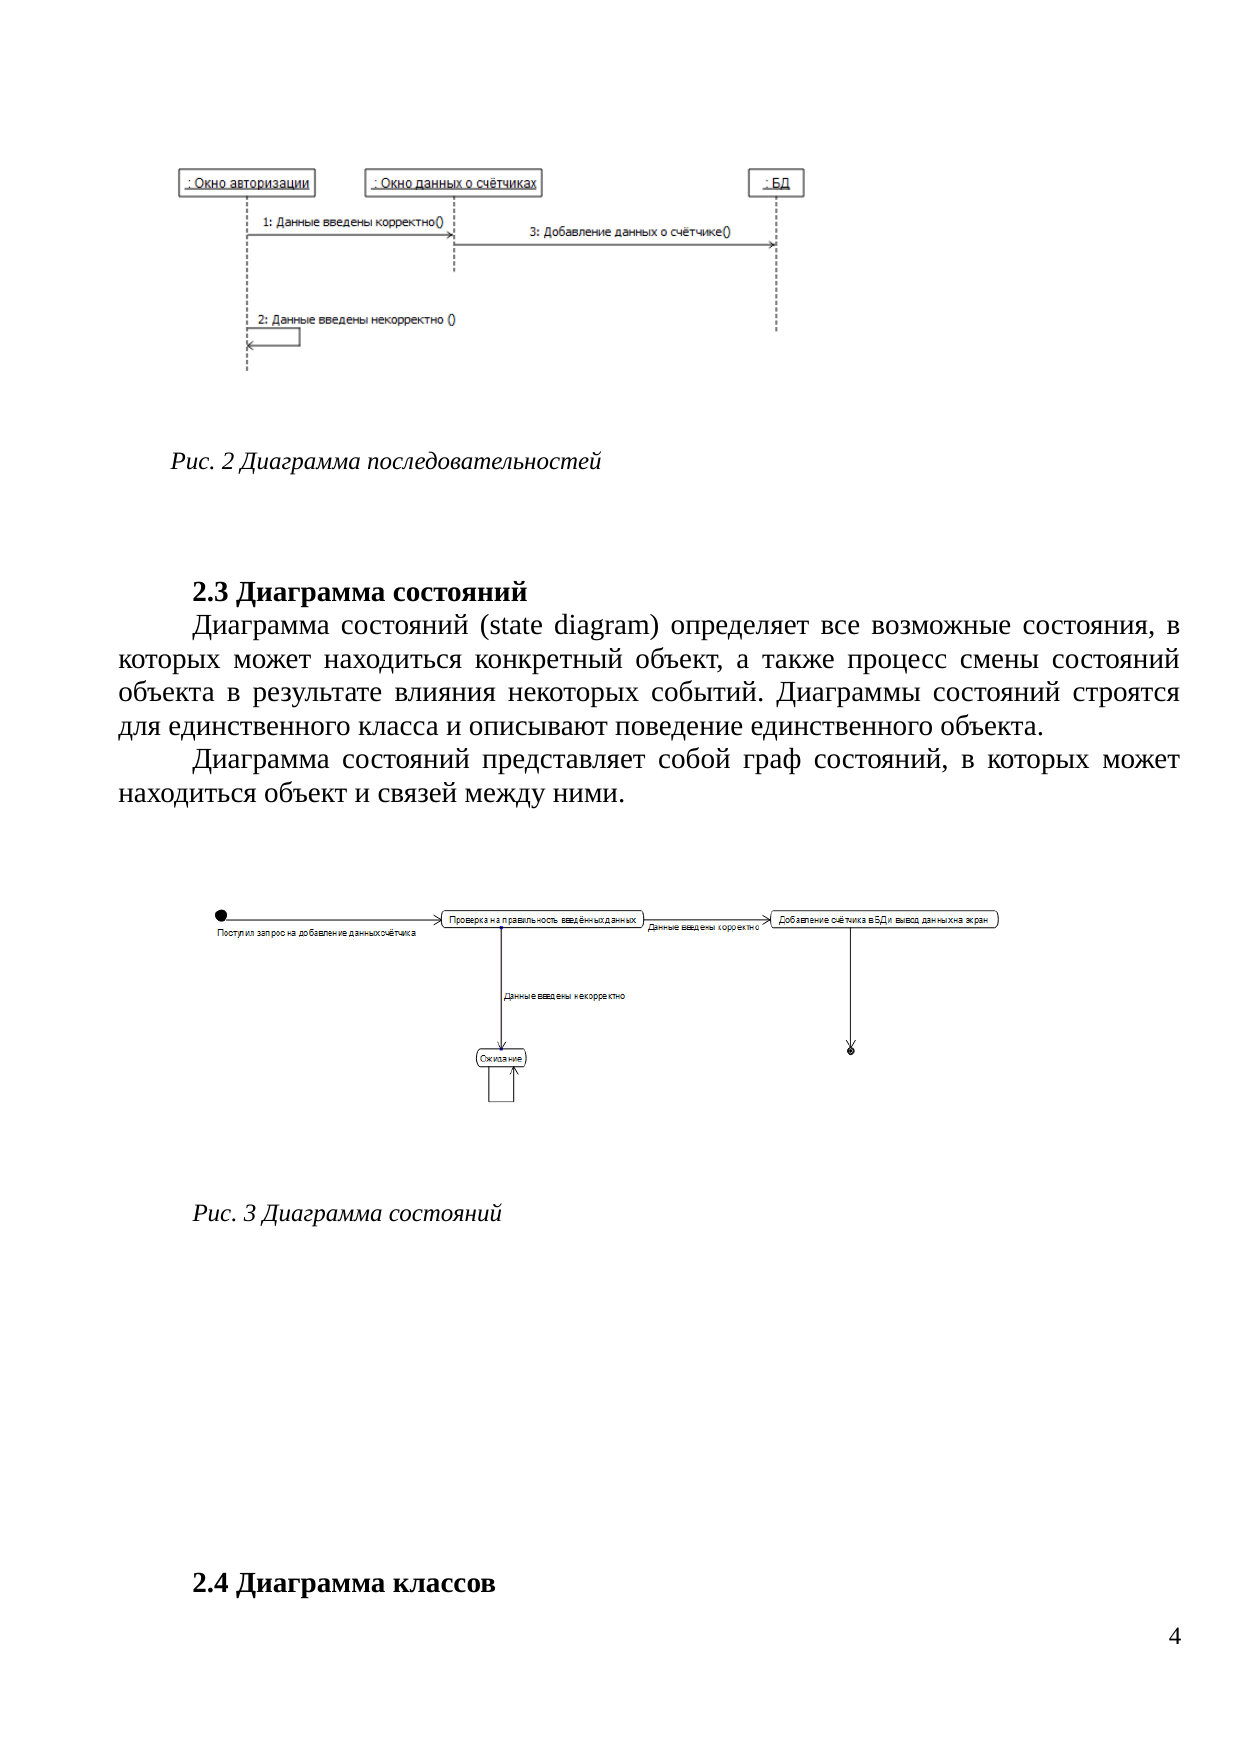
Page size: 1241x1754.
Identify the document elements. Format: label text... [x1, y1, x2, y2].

text [192, 1186, 953, 1198]
text Рис. 2 Диаграмма последовательностей [170, 446, 858, 474]
text Рис. 3 Диаграмма состояний [192, 1198, 953, 1227]
text 2.3 Диаграмма состояний [118, 574, 1181, 607]
text Диаграмма состояний (state diagram) определяет все возможные состояния, в которых может находиться конкретный объект, а также процесс смены состояний объекта в результате влияния некоторых событий. Диаграммы состояний строятся для единственного класса и описывают поведение единственного объекта. [118, 607, 1181, 741]
text 2.4 Диаграмма классов [118, 1565, 1181, 1599]
text Диаграмма состояний представляет собой граф состояний, в которых может находиться объект и связей между ними. [118, 741, 1181, 808]
